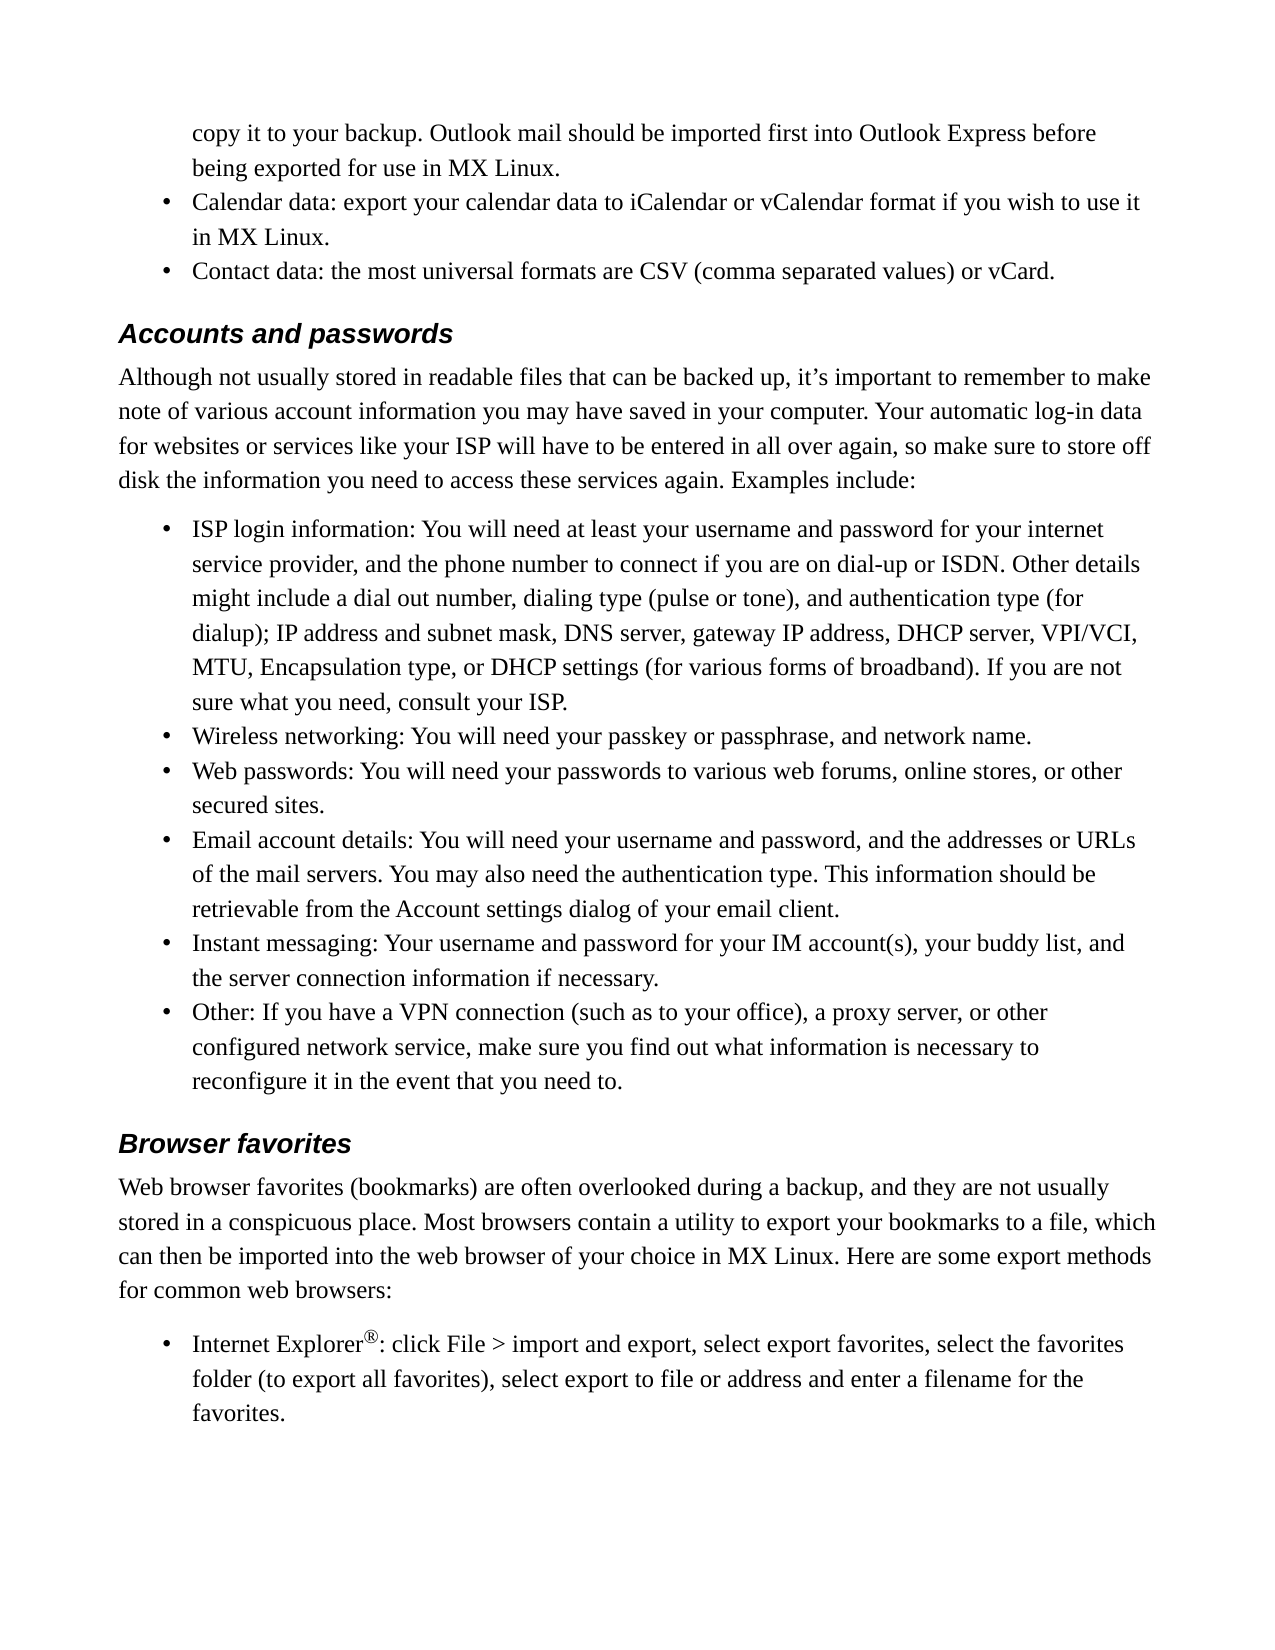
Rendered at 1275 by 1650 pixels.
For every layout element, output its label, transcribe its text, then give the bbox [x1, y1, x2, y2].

list Contact data: the most universal formats are CSV (comma separated values) or vCard. [162, 256, 1157, 285]
list copy it to your backup. Outlook mail should be imported first into Outlook Express before being exported for use in MX Linux. [162, 118, 1157, 181]
list Web passwords: You will need your passwords to various web forums, online stores, or other secured sites. [162, 756, 1157, 819]
list Other: If you have a VPN connection (such as to your office), a proxy server, or other configured network service, make sure you find out what information is necessary to reconfigure it in the event that you need to. [162, 997, 1157, 1095]
text Web browser favorites (bookmarks) are often overlooked during a backup, and they are not usually stored in a conspicuous place. Most browsers contain a utility to export your bookmarks to a file, which can then be imported into the web browser of your choice in MX Linux. Here are some export methods for common web browsers: [118, 1172, 1157, 1304]
list ISP login information: You will need at least your username and password for your internet service provider, and the phone number to connect if you are on dial-up or ISDN. Other details might include a dial out number, dialing type (pulse or tone), and authentication type (for dialup); IP address and subnet mask, DNS server, gateway IP address, DHCP server, VPI/VCI, MTU, Encapsulation type, or DHCP settings (for various forms of broadband). If you are not sure what you need, consult your ISP. [162, 514, 1157, 716]
subtitle Browser favorites [118, 1128, 1157, 1159]
text Although not usually stored in readable files that can be backed up, it’s important to remember to make note of various account information you may have saved in your computer. Your automatic log-in data for websites or services like your ISP will have to be entered in all over again, so make sure to store off disk the information you need to access these services again. Examples include: [118, 362, 1157, 494]
list Calendar data: export your calendar data to iCalendar or vCalendar format if you wish to use it in MX Linux. [162, 187, 1157, 250]
list Internet Explorer®: click File > import and export, select export favorites, select the favorites folder (to export all favorites), select export to file or address and enter a filename for the favorites. [162, 1324, 1157, 1427]
list Email account details: You will need your username and password, and the addresses or URLs of the mail servers. You may also need the authentication type. This information should be retrievable from the Account settings dialog of your email client. [162, 825, 1157, 922]
list Wireless networking: You will need your passkey or passphrase, and network name. [162, 721, 1157, 750]
list Instant messaging: Your username and password for your IM account(s), your buddy list, and the server connection information if necessary. [162, 928, 1157, 991]
subtitle Accounts and passwords [118, 318, 1157, 349]
